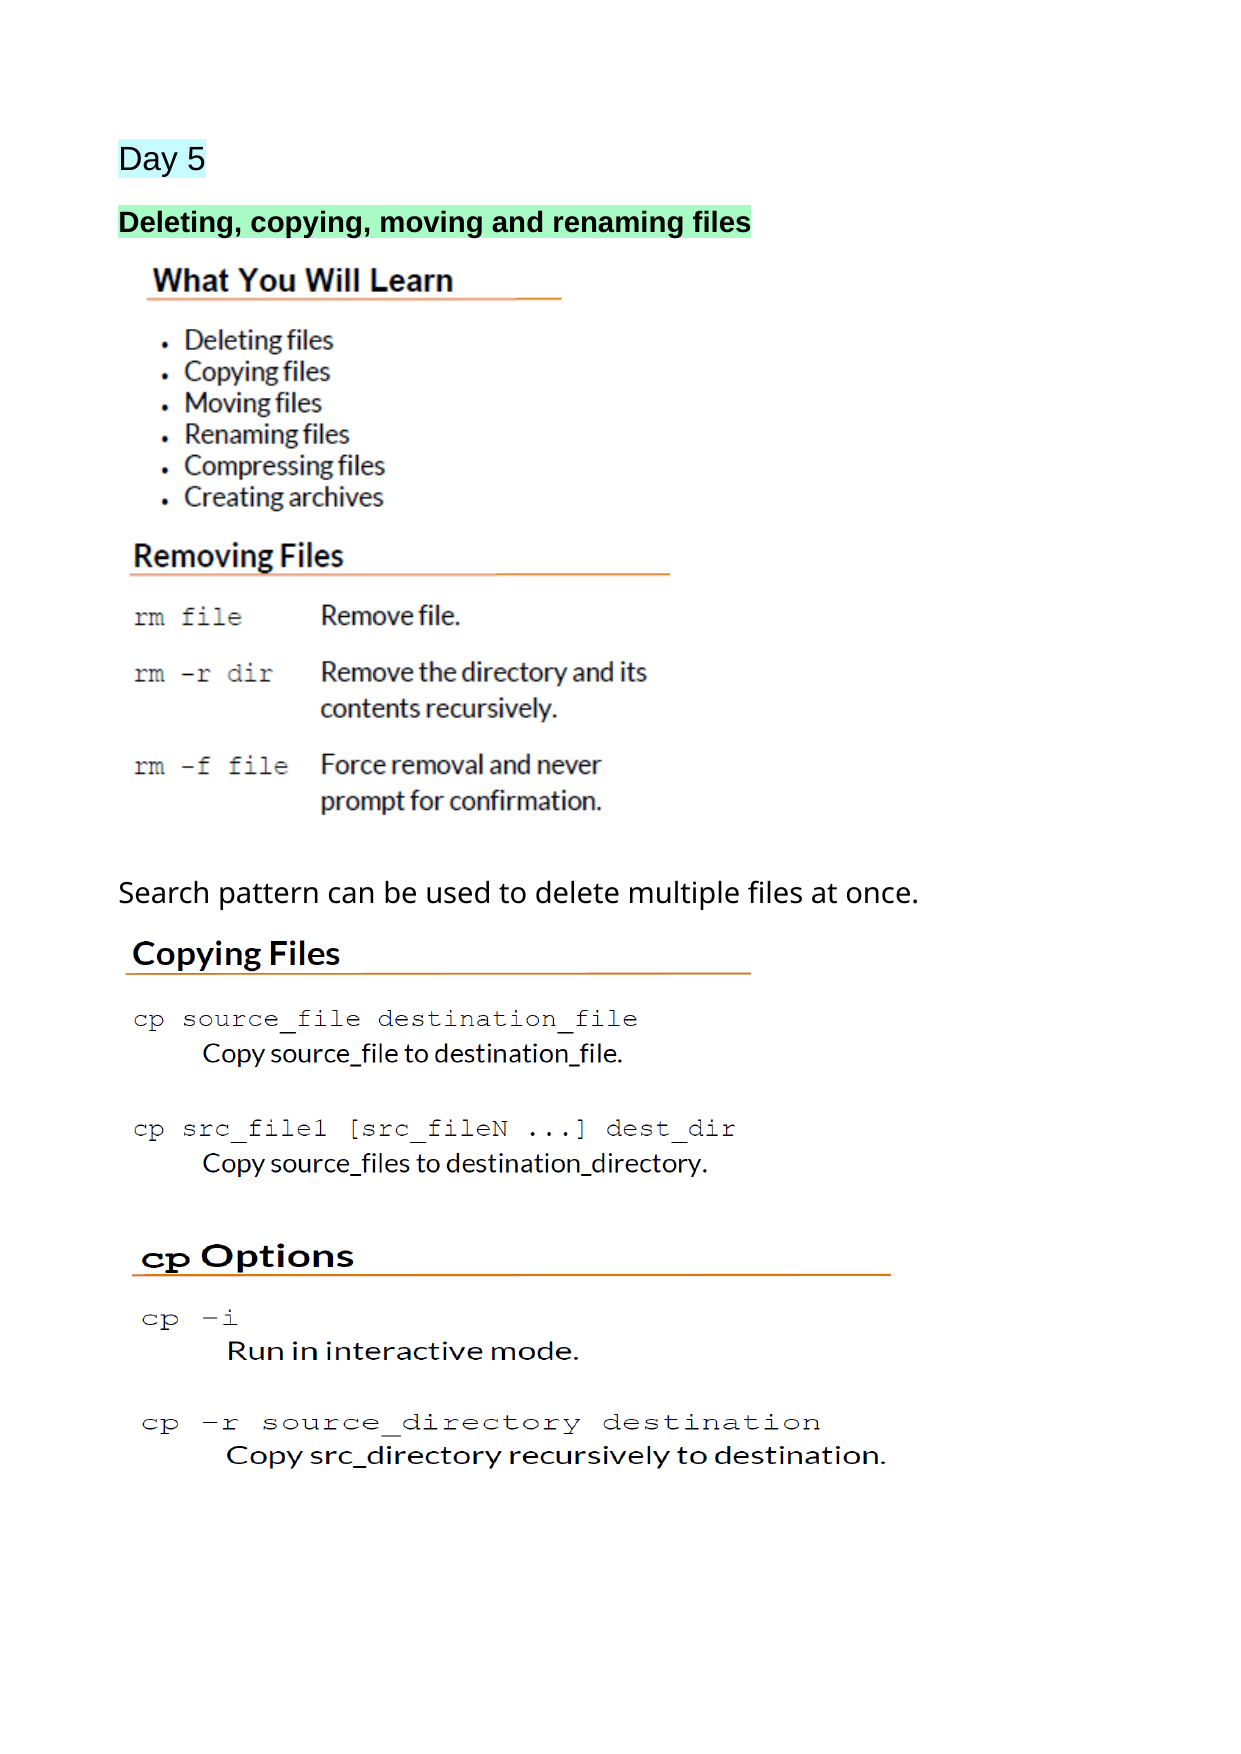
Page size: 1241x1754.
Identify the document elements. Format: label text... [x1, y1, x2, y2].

picture [129, 536, 671, 823]
subtitle Deleting, copying, moving and renaming files [751, 205, 1122, 238]
picture [141, 259, 562, 524]
text Search pattern can be used to delete multiple files at once. [118, 873, 1122, 912]
subtitle Day 5 [206, 139, 1122, 178]
picture [122, 935, 752, 1195]
picture [124, 1238, 892, 1474]
